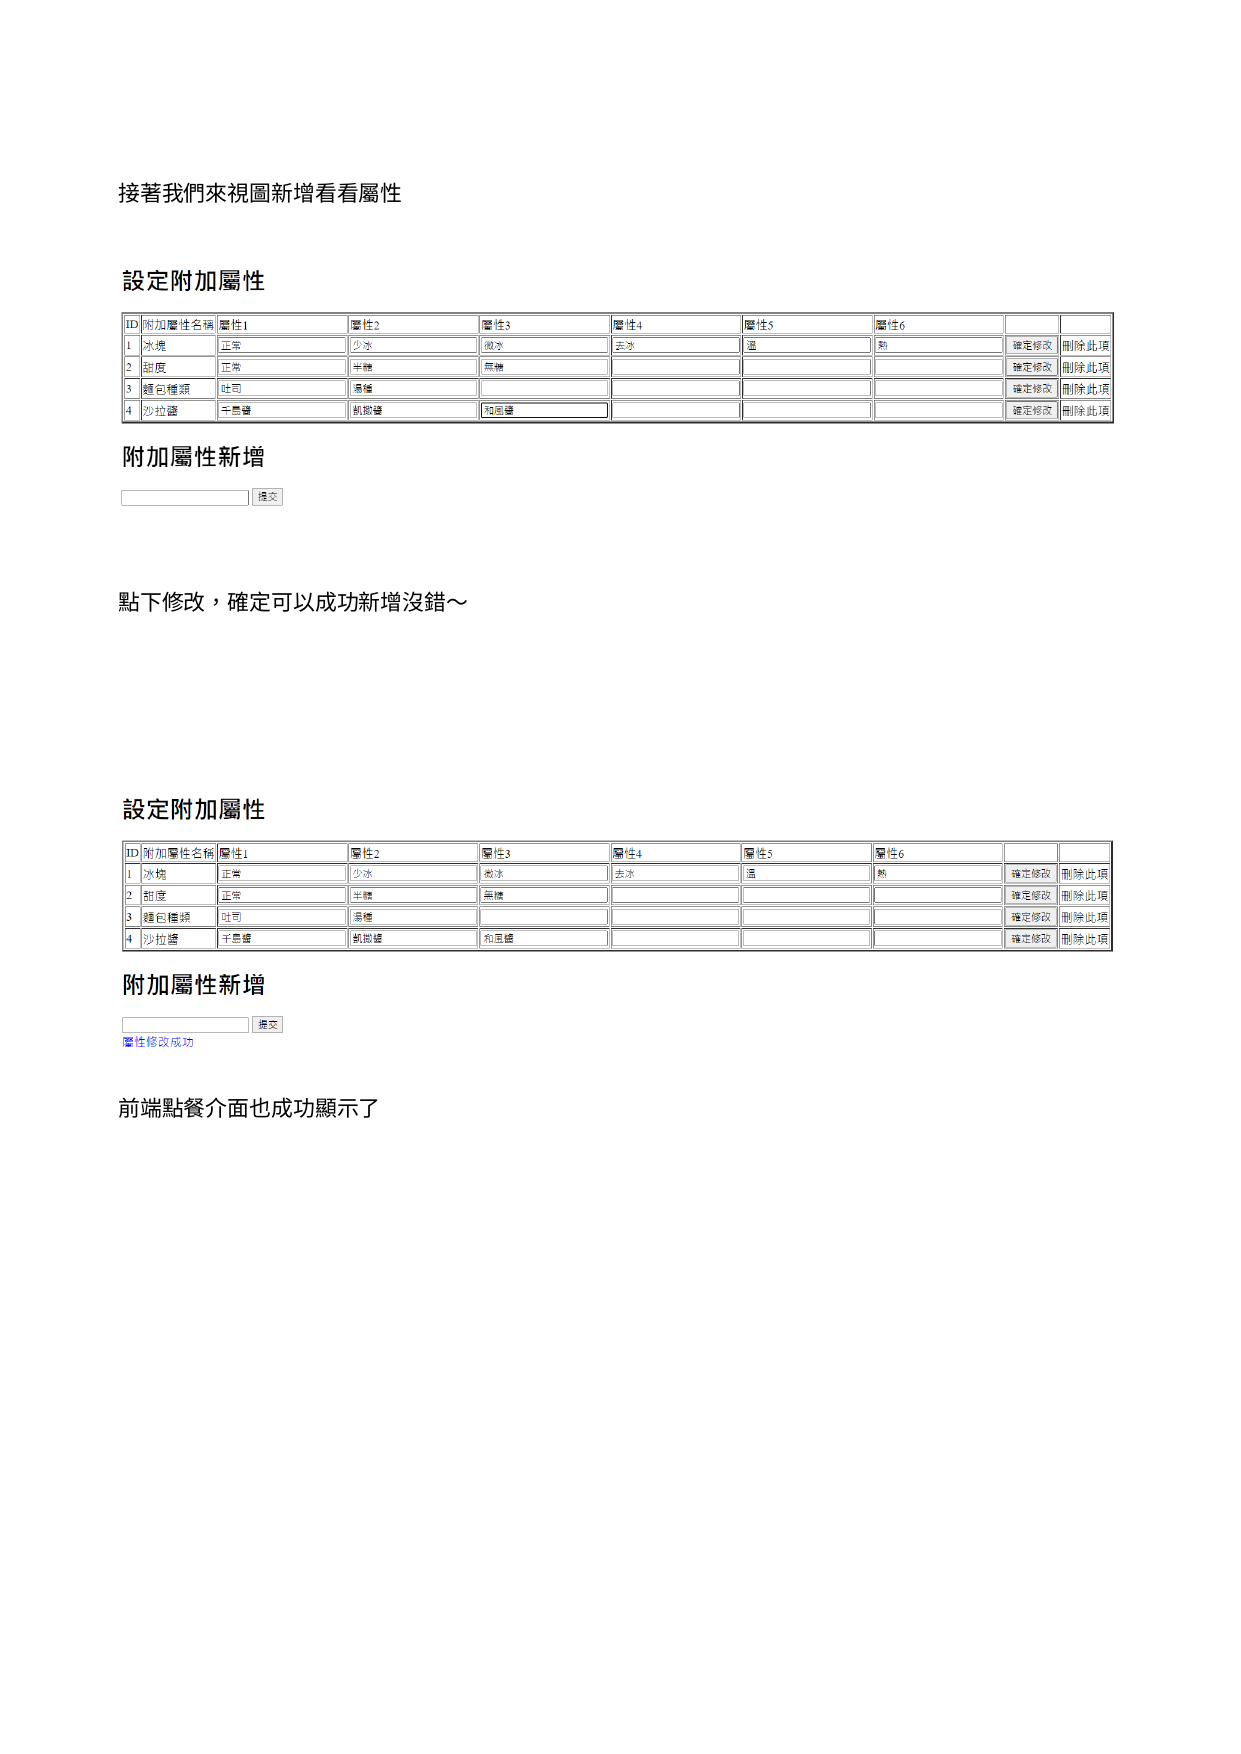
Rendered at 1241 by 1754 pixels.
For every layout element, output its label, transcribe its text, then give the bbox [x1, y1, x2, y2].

text 點下修改，確定可以成功新增沒錯～ [118, 585, 1122, 617]
picture [118, 264, 1123, 528]
text 前端點餐介面也成功顯示了 [118, 1091, 1122, 1123]
text 接著我們來視圖新增看看屬性 [118, 176, 1122, 207]
picture [118, 789, 1123, 1063]
